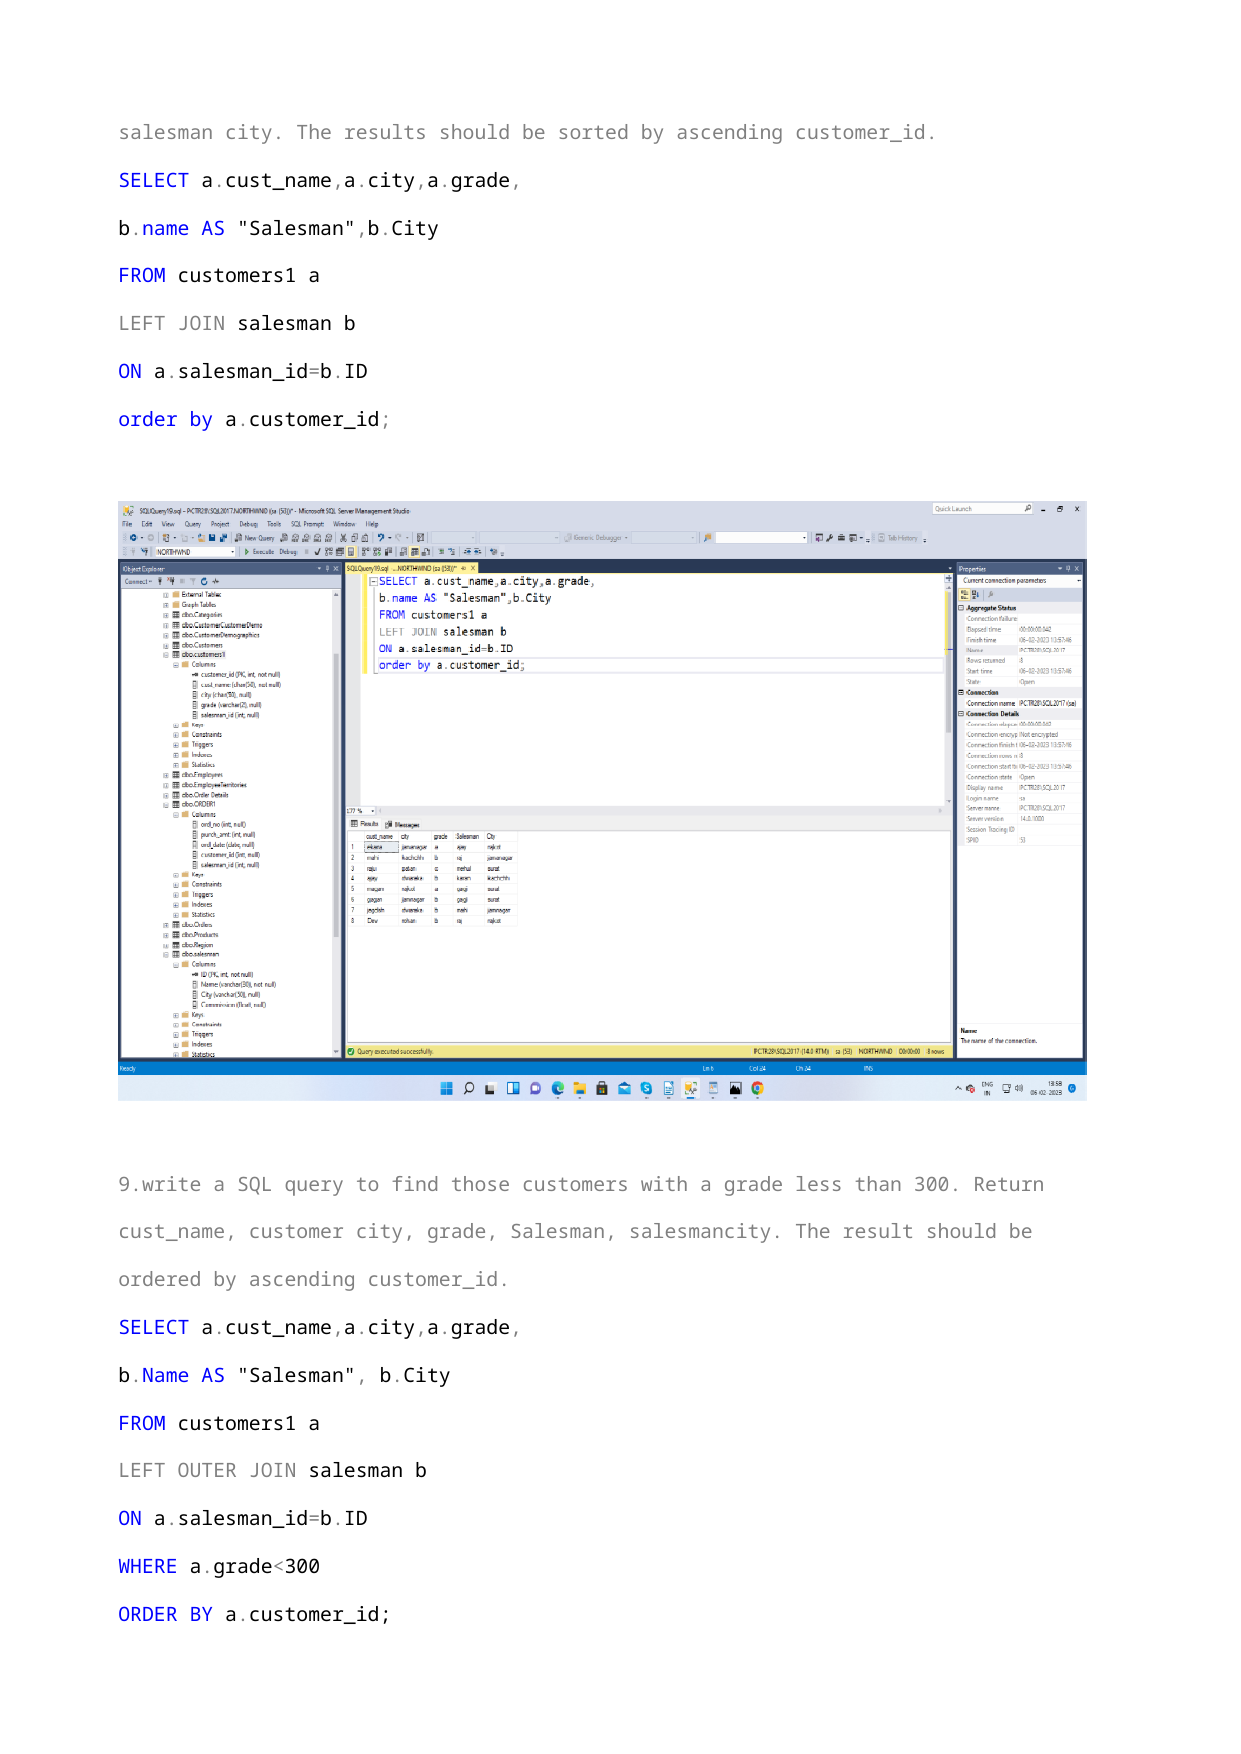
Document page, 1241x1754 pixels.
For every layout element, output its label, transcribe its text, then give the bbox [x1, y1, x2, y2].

text WHERE a.grade<300 [118, 1552, 1122, 1579]
text ON a.salesman_id=b.ID [118, 357, 1122, 384]
text b.name AS "Salesman",b.City [118, 214, 1122, 241]
text ORDER BY a.customer_id; [118, 1600, 1122, 1627]
text b.Name AS "Salesman", b.City [118, 1361, 1122, 1388]
text SELECT a.cust_name,a.city,a.grade, [118, 166, 1122, 193]
text FROM customers1 a [118, 262, 1122, 288]
text LEFT JOIN salesman b [118, 309, 1122, 336]
text ordered by ascending customer_id. [118, 1265, 1122, 1292]
text salesman city. The results should be sorted by ascending customer_id. [118, 118, 1122, 145]
text SELECT a.cust_name,a.city,a.grade, [118, 1313, 1122, 1340]
text 9.write a SQL query to find those customers with a grade less than 300. Return [118, 1170, 1122, 1197]
text order by a.customer_id; [118, 405, 1122, 432]
text cust_name, customer city, grade, Salesman, salesmancity. The result should be [118, 1218, 1122, 1244]
text ON a.salesman_id=b.ID [118, 1504, 1122, 1531]
text FROM customers1 a [118, 1409, 1122, 1436]
text LEFT OUTER JOIN salesman b [118, 1457, 1122, 1484]
